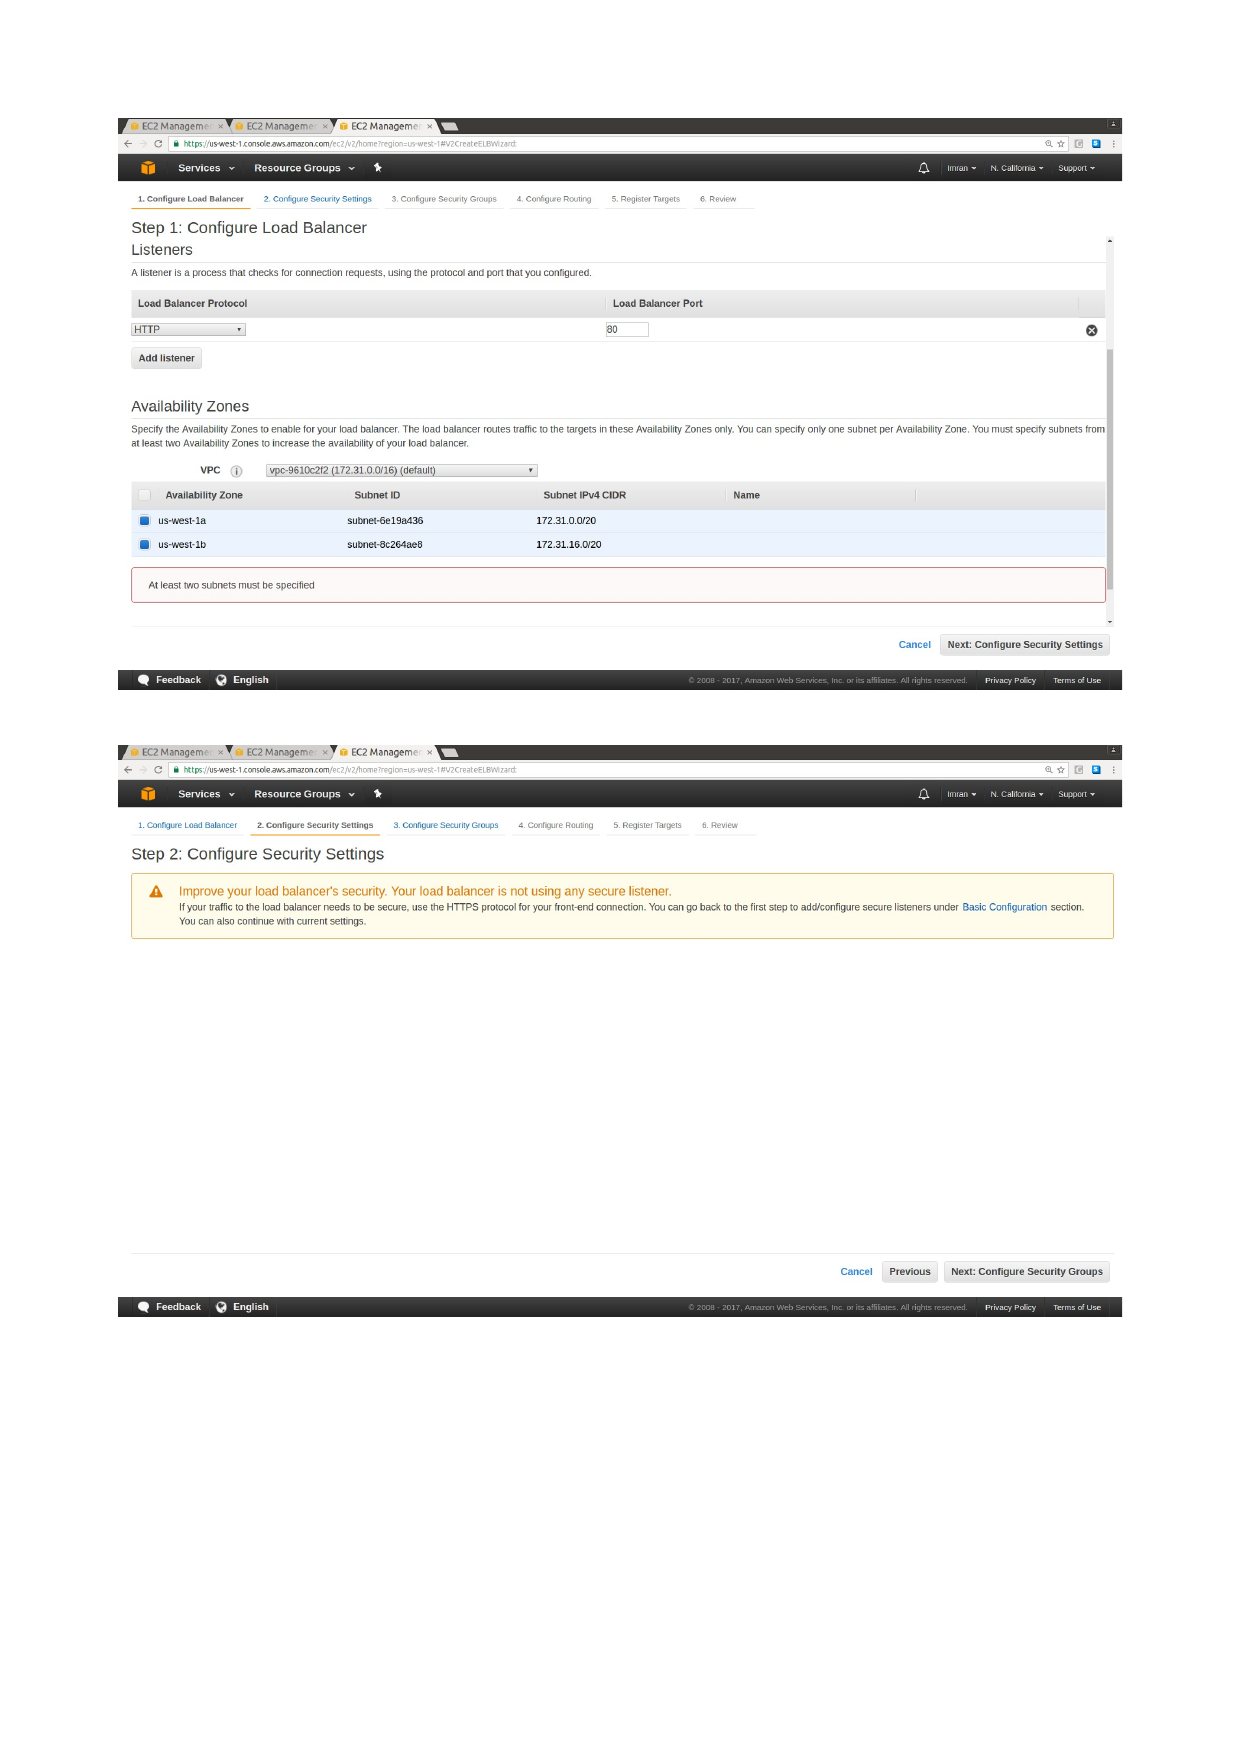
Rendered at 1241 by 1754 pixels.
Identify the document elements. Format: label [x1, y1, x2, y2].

picture [118, 118, 1123, 690]
picture [118, 745, 1123, 1317]
